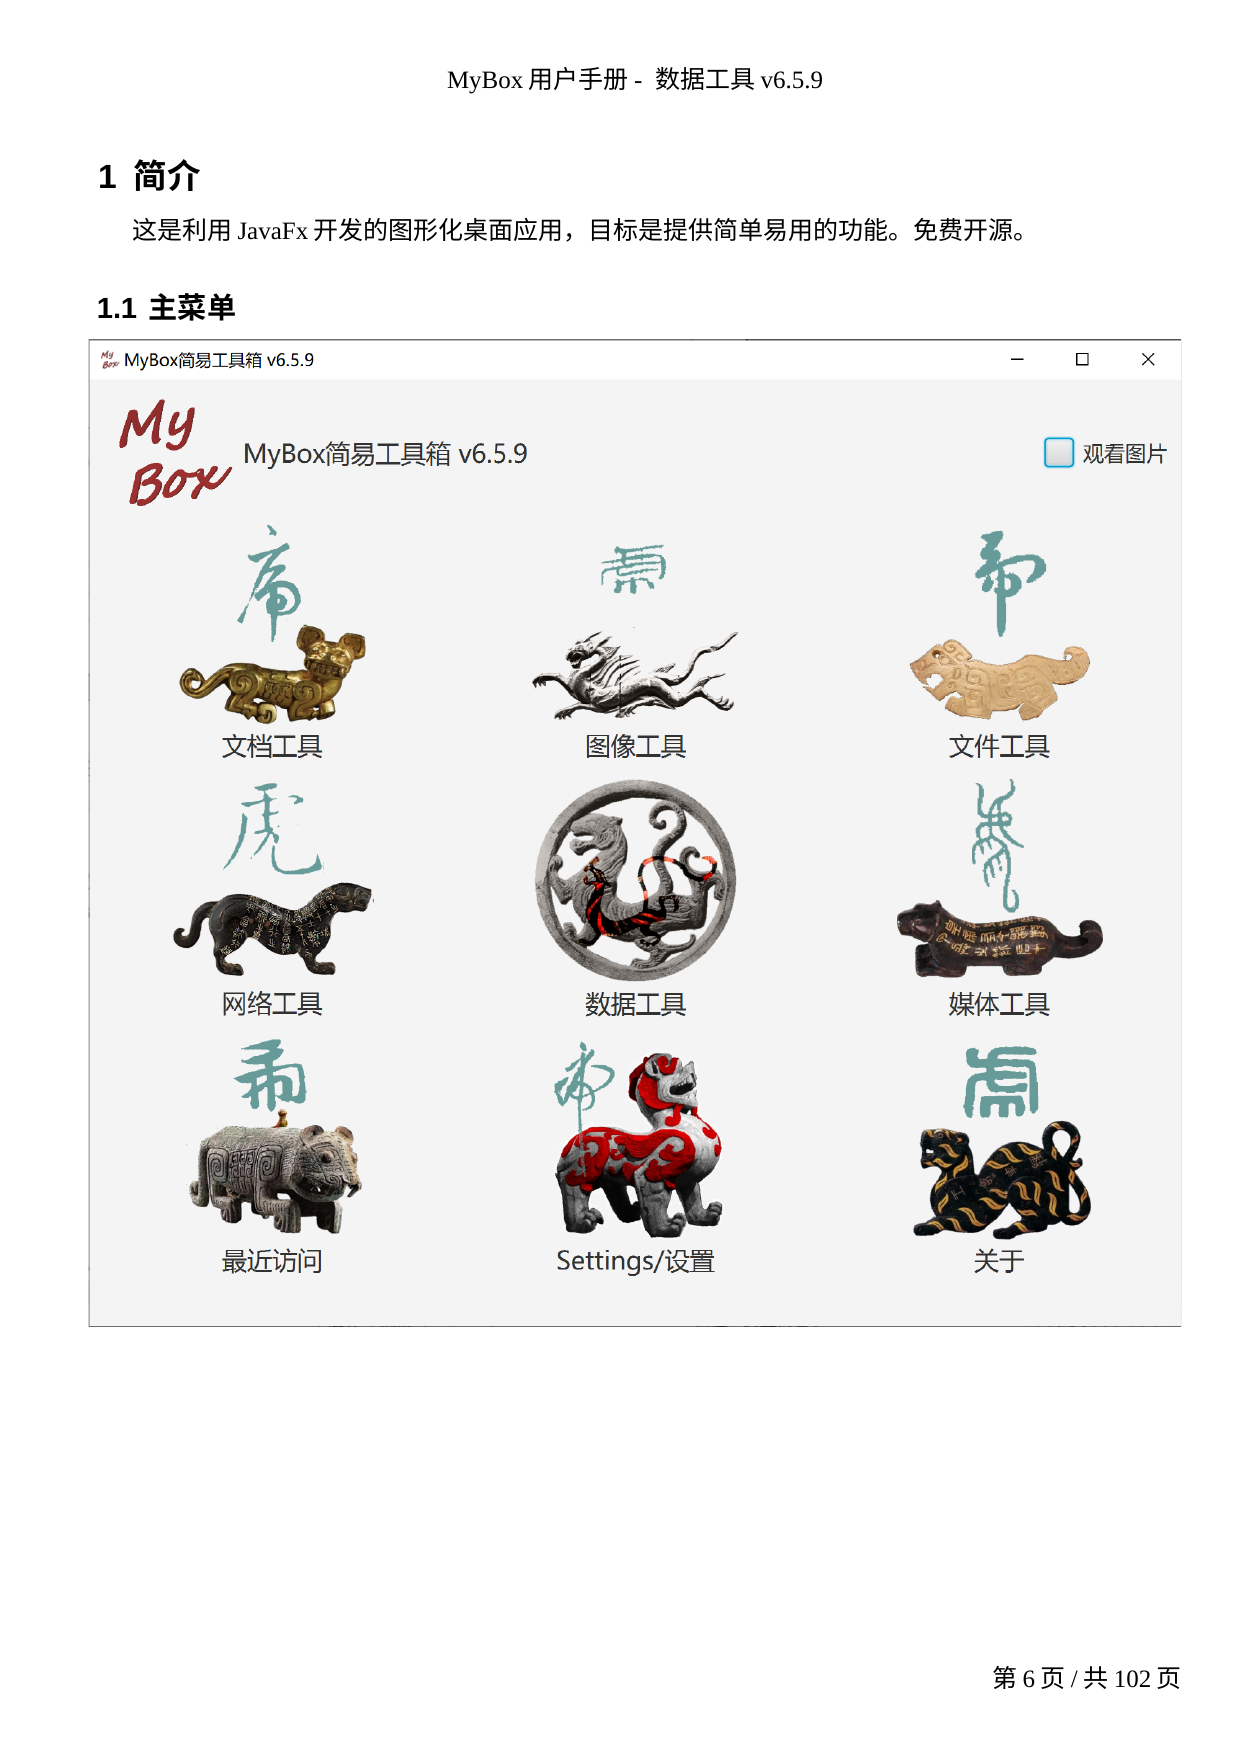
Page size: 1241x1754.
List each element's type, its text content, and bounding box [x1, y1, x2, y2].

text 这是利用JavaFx开发的图形化桌面应用，目标是提供简单易用的功能。免费开源。 [88, 211, 1181, 247]
picture [88, 339, 1182, 1327]
subtitle 主菜单 [88, 284, 1181, 327]
subtitle 简介 [88, 150, 1181, 198]
